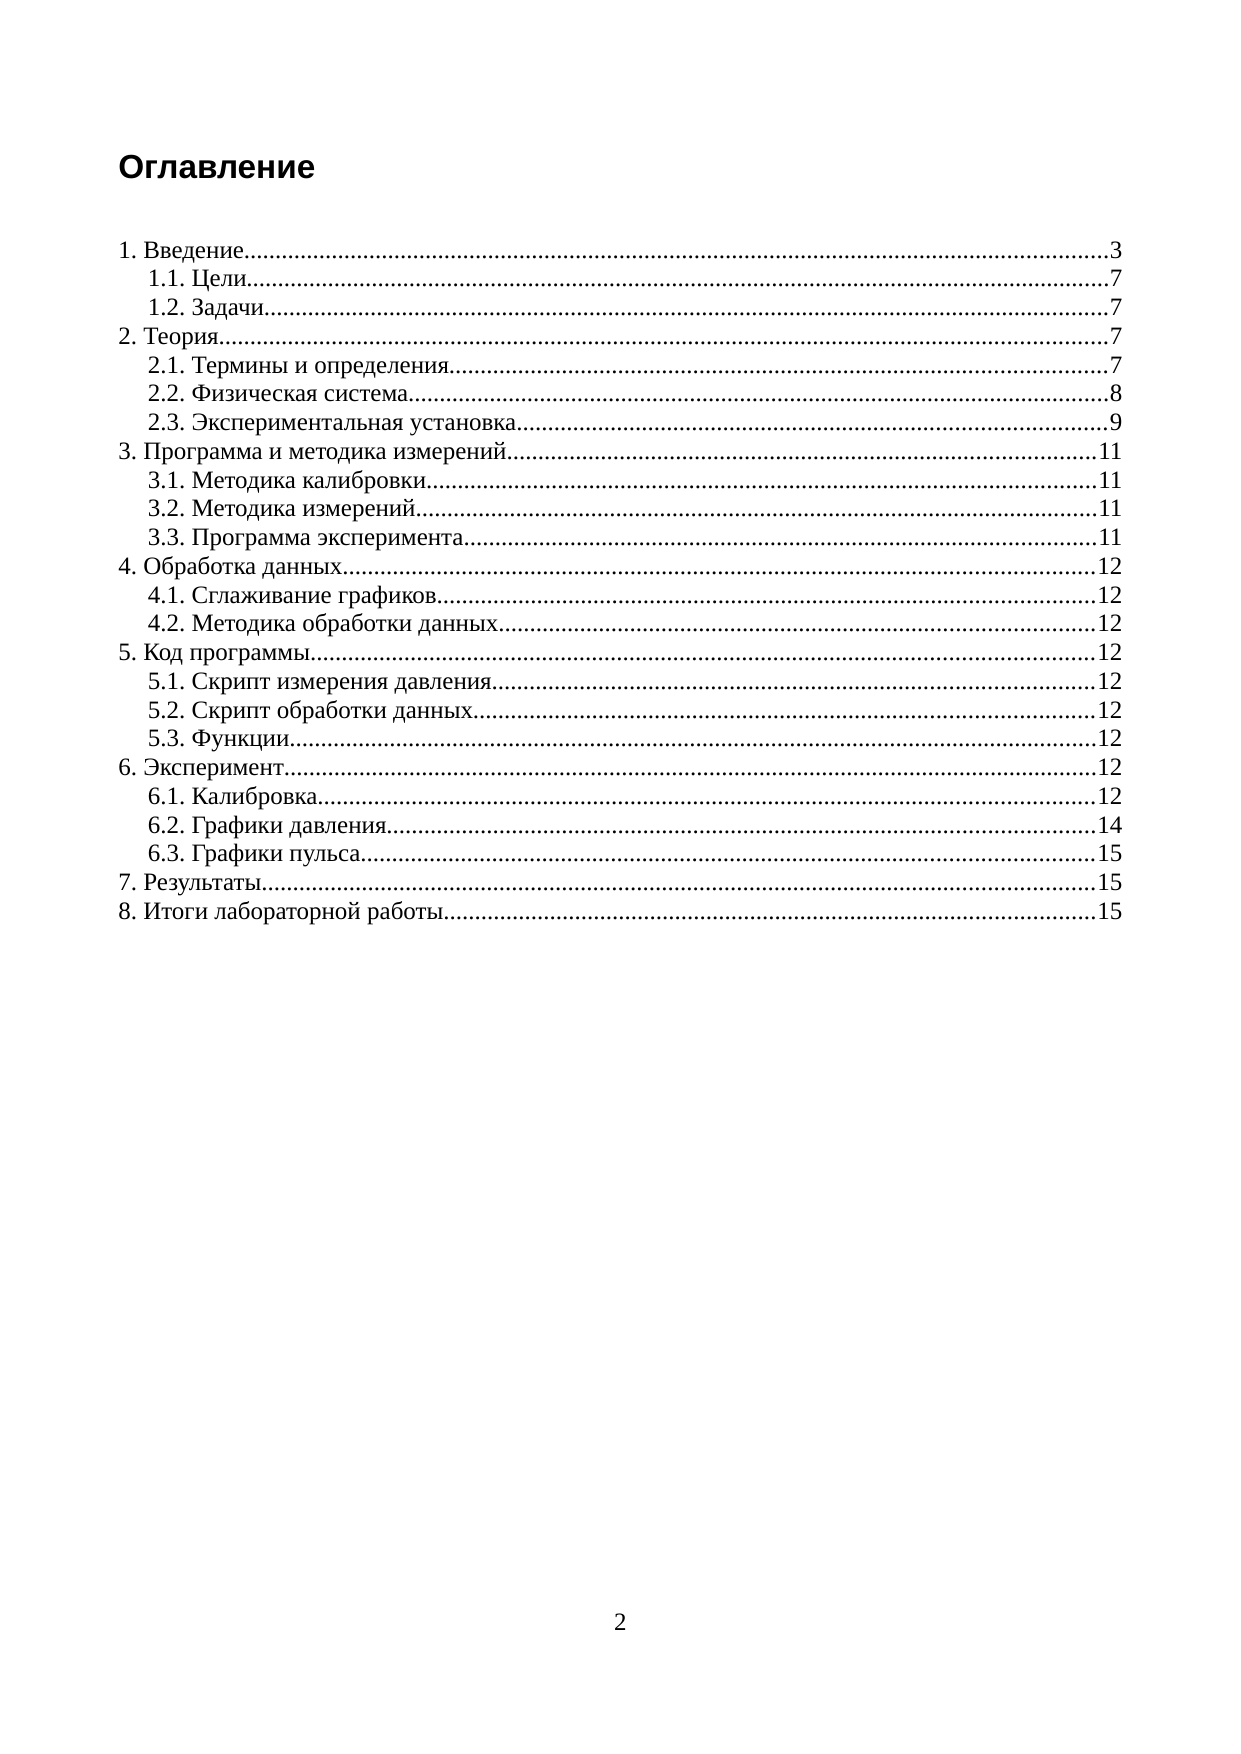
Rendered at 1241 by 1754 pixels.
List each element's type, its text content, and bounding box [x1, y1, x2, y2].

text 6. Эксперимент 12 [118, 752, 1122, 781]
text 2.3. Экспериментальная установка 9 [148, 407, 1122, 436]
text 3. Программа и методика измерений 11 [118, 436, 1122, 465]
text 1.1. Цели 7 [148, 263, 1122, 292]
text 6.2. Графики давления 14 [148, 810, 1122, 838]
text 3.2. Методика измерений 11 [148, 493, 1122, 522]
text 7. Результаты 15 [118, 867, 1122, 896]
text 5.2. Скрипт обработки данных 12 [148, 695, 1122, 723]
text 2. Теория 7 [118, 321, 1122, 350]
text 6.1. Калибровка 12 [148, 781, 1122, 810]
text 3.3. Программа эксперимента 11 [148, 522, 1122, 551]
text 8. Итоги лабораторной работы 15 [118, 896, 1122, 925]
text 1.2. Задачи 7 [148, 292, 1122, 321]
text 4. Обработка данных 12 [118, 551, 1122, 580]
text 5. Код программы 12 [118, 637, 1122, 666]
text 5.3. Функции 12 [148, 723, 1122, 752]
subtitle Оглавление [118, 148, 1122, 186]
text 1. Введение 3 [118, 235, 1122, 263]
text 6.3. Графики пульса 15 [148, 838, 1122, 867]
text 3.1. Методика калибровки 11 [148, 465, 1122, 493]
text 4.1. Сглаживание графиков 12 [148, 580, 1122, 608]
text 2.2. Физическая система 8 [148, 378, 1122, 407]
text 2.1. Термины и определения 7 [148, 350, 1122, 378]
text 4.2. Методика обработки данных 12 [148, 608, 1122, 637]
text 5.1. Скрипт измерения давления 12 [148, 666, 1122, 695]
